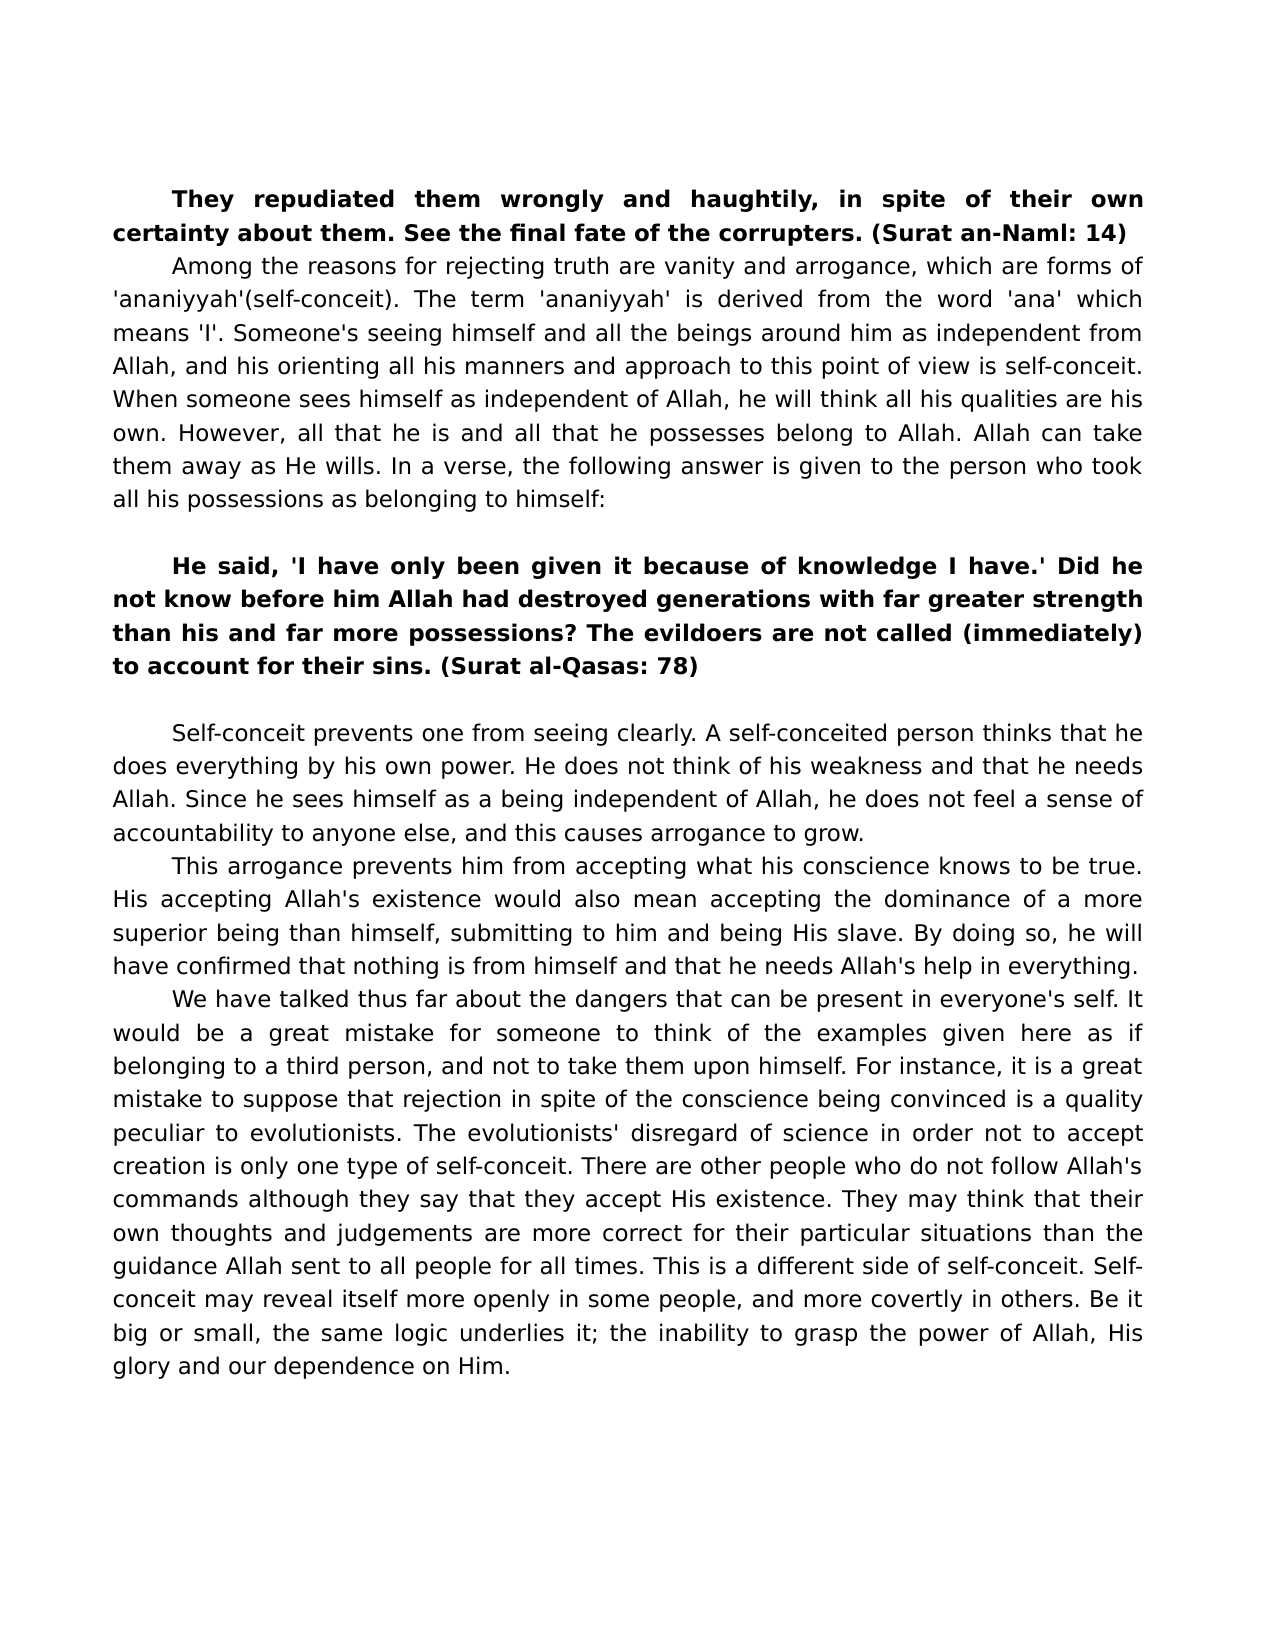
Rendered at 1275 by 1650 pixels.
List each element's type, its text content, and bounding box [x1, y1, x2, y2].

text He said, 'I have only been given it because of knowledge I have.' Did he not know before him Allah had destroyed generations with far greater strength than his and far more possessions? The evildoers are not called (immediately) to account for their sins. (Surat al-Qasas: 78) [112, 548, 1145, 681]
text This arrogance prevents him from accepting what his conscience knows to be true. His accepting Allah's existence would also mean accepting the dominance of a more superior being than himself, submitting to him and being His slave. By doing so, he will have confirmed that nothing is from himself and that he needs Allah's help in everything. [112, 848, 1145, 981]
text Among the reasons for rejecting truth are vanity and arrogance, which are forms of 'ananiyyah'(self-conceit). The term 'ananiyyah' is derived from the word 'ana' which means 'I'. Someone's seeing himself and all the beings around him as independent from Allah, and his orienting all his manners and approach to this point of view is self-conceit. When someone sees himself as independent of Allah, he will think all his qualities are his own. However, all that he is and all that he possesses belong to Allah. Allah can take them away as He wills. In a verse, the following answer is given to the person who took all his possessions as belonging to himself: [112, 248, 1145, 514]
text Self-conceit prevents one from seeing clearly. A self-conceited person thinks that he does everything by his own power. He does not think of his weakness and that he needs Allah. Since he sees himself as a being independent of Allah, he does not feel a sense of accountability to anyone else, and this causes arrogance to grow. [112, 714, 1145, 848]
text They repudiated them wrongly and haughtily, in spite of their own certainty about them. See the final fate of the corrupters. (Surat an-Naml: 14) [112, 181, 1145, 248]
text We have talked thus far about the dangers that can be present in everyone's self. It would be a great mistake for someone to think of the examples given here as if belonging to a third person, and not to take them upon himself. For instance, it is a great mistake to suppose that rejection in spite of the conscience being convinced is a quality peculiar to evolutionists. The evolutionists' disregard of science in order not to accept creation is only one type of self-conceit. There are other people who do not follow Allah's commands although they say that they accept His existence. They may think that their own thoughts and judgements are more correct for their particular situations than the guidance Allah sent to all people for all times. This is a different side of self-conceit. Self-conceit may reveal itself more openly in some people, and more covertly in others. Be it big or small, the same logic underlies it; the inability to grasp the power of Allah, His glory and our dependence on Him. [112, 981, 1145, 1381]
